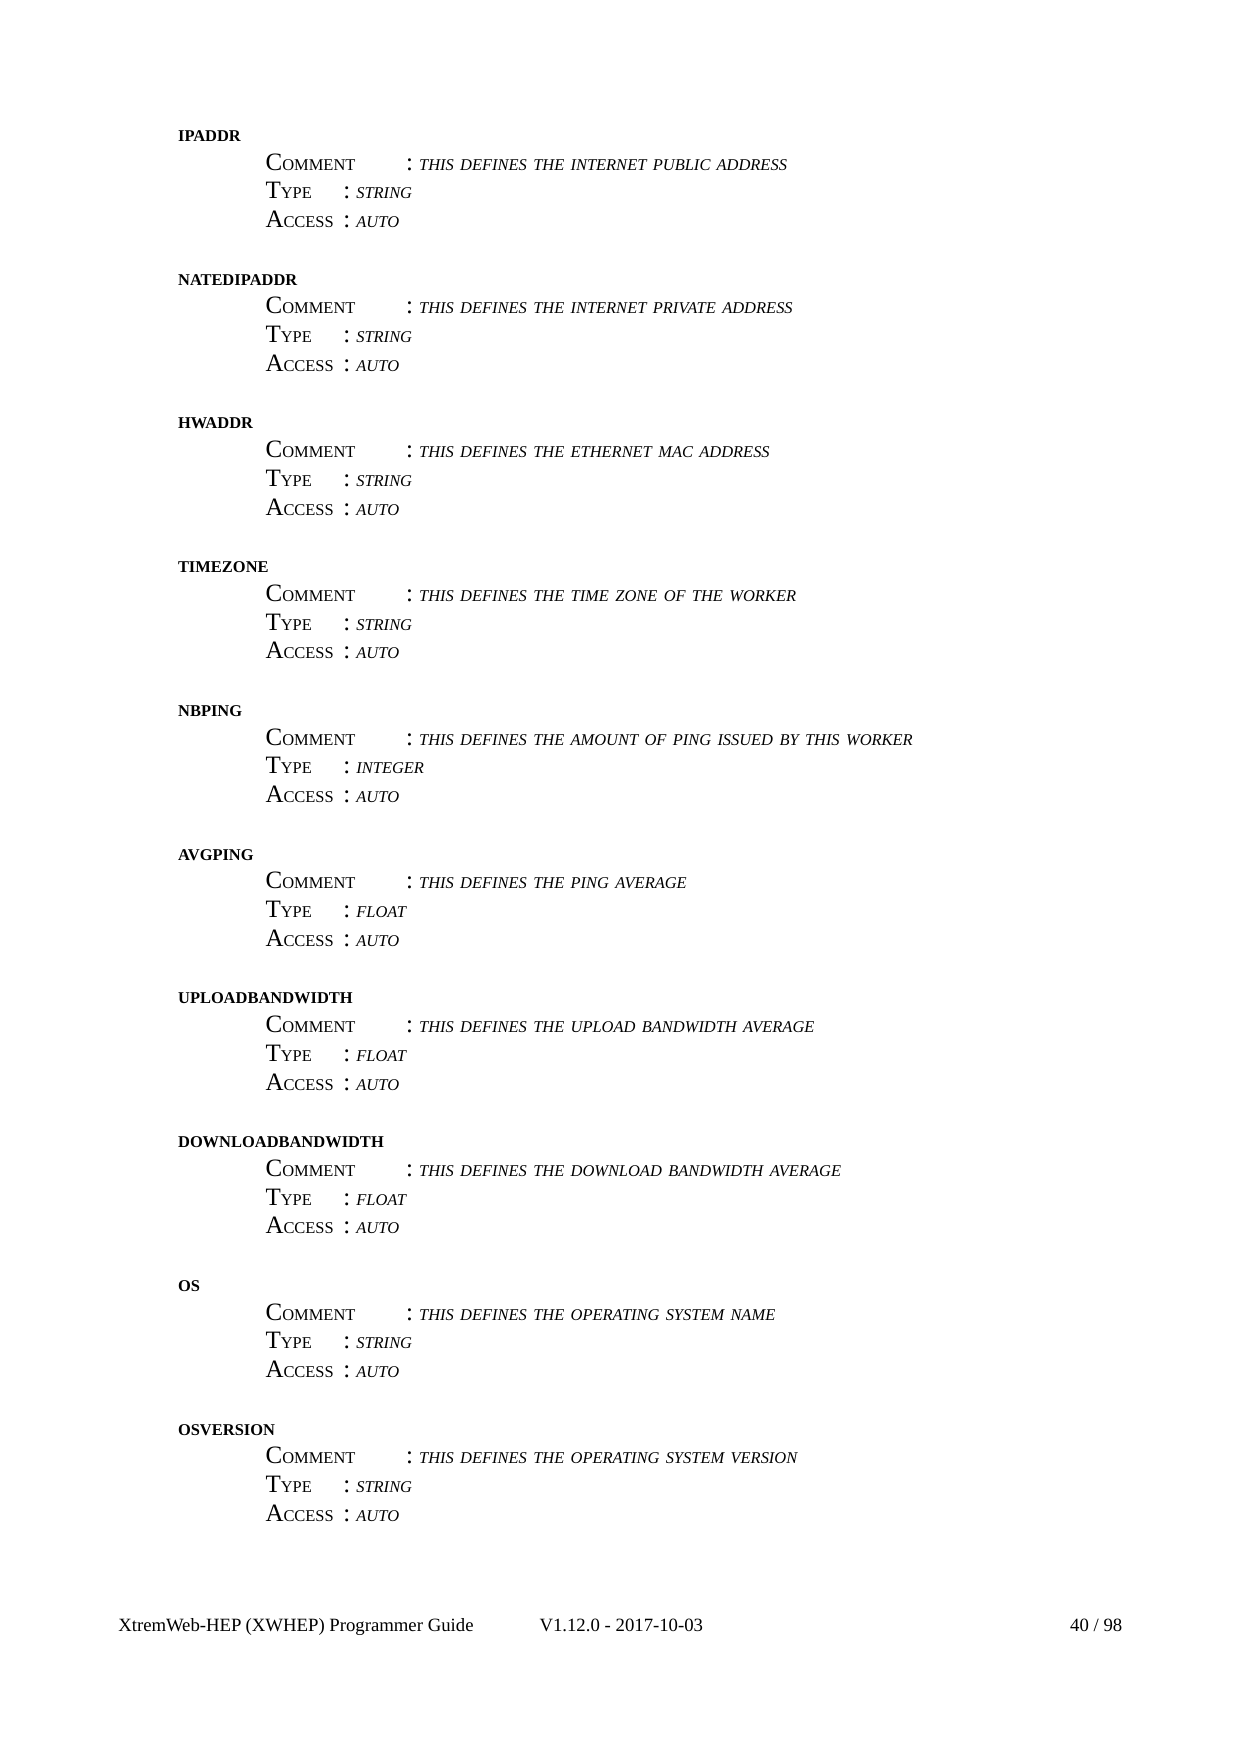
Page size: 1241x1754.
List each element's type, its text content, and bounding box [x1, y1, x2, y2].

text Comment : this defines the time zone of the worker [265, 578, 1122, 607]
text avgping [178, 837, 1122, 866]
text Comment : this defines the operating system name [265, 1297, 1122, 1326]
text Type : float [265, 1182, 1122, 1211]
text Comment : this defines the internet private address [265, 291, 1122, 319]
text Type : string [265, 319, 1122, 348]
text Type : float [265, 894, 1122, 923]
text Comment : this defines the upload bandwidth average [265, 1009, 1122, 1038]
text Type : string [265, 1326, 1122, 1354]
text Type : float [265, 1038, 1122, 1067]
text Access : auto [265, 204, 1122, 233]
text Type : string [265, 607, 1122, 636]
text Type : string [265, 176, 1122, 204]
text Access : auto [265, 1498, 1122, 1527]
text ipaddr [178, 118, 1122, 147]
text Type : integer [265, 751, 1122, 779]
text Access : auto [265, 1067, 1122, 1096]
text Access : auto [265, 348, 1122, 377]
text timezone [178, 549, 1122, 578]
text Access : auto [265, 1354, 1122, 1383]
text Access : auto [265, 779, 1122, 808]
text Type : string [265, 463, 1122, 492]
text downloadbandwidth [178, 1124, 1122, 1153]
text Comment : this defines the operating system version [265, 1441, 1122, 1469]
text Comment : this defines the ethernet mac address [265, 434, 1122, 463]
text Access : auto [265, 923, 1122, 952]
text Comment : this defines the ping average [265, 866, 1122, 894]
text osversion [178, 1412, 1122, 1441]
text Access : auto [265, 492, 1122, 521]
text os [178, 1268, 1122, 1297]
text Type : string [265, 1469, 1122, 1498]
text natedipaddr [178, 262, 1122, 291]
text hwaddr [178, 406, 1122, 434]
text Comment : this defines the internet public address [265, 147, 1122, 176]
text Access : auto [265, 1211, 1122, 1239]
text Comment : this defines the download bandwidth average [265, 1153, 1122, 1182]
text Comment : this defines the amount of ping issued by this worker [265, 722, 1122, 751]
text uploadbandwidth [178, 981, 1122, 1009]
text Access : auto [265, 636, 1122, 664]
text nbping [178, 693, 1122, 722]
